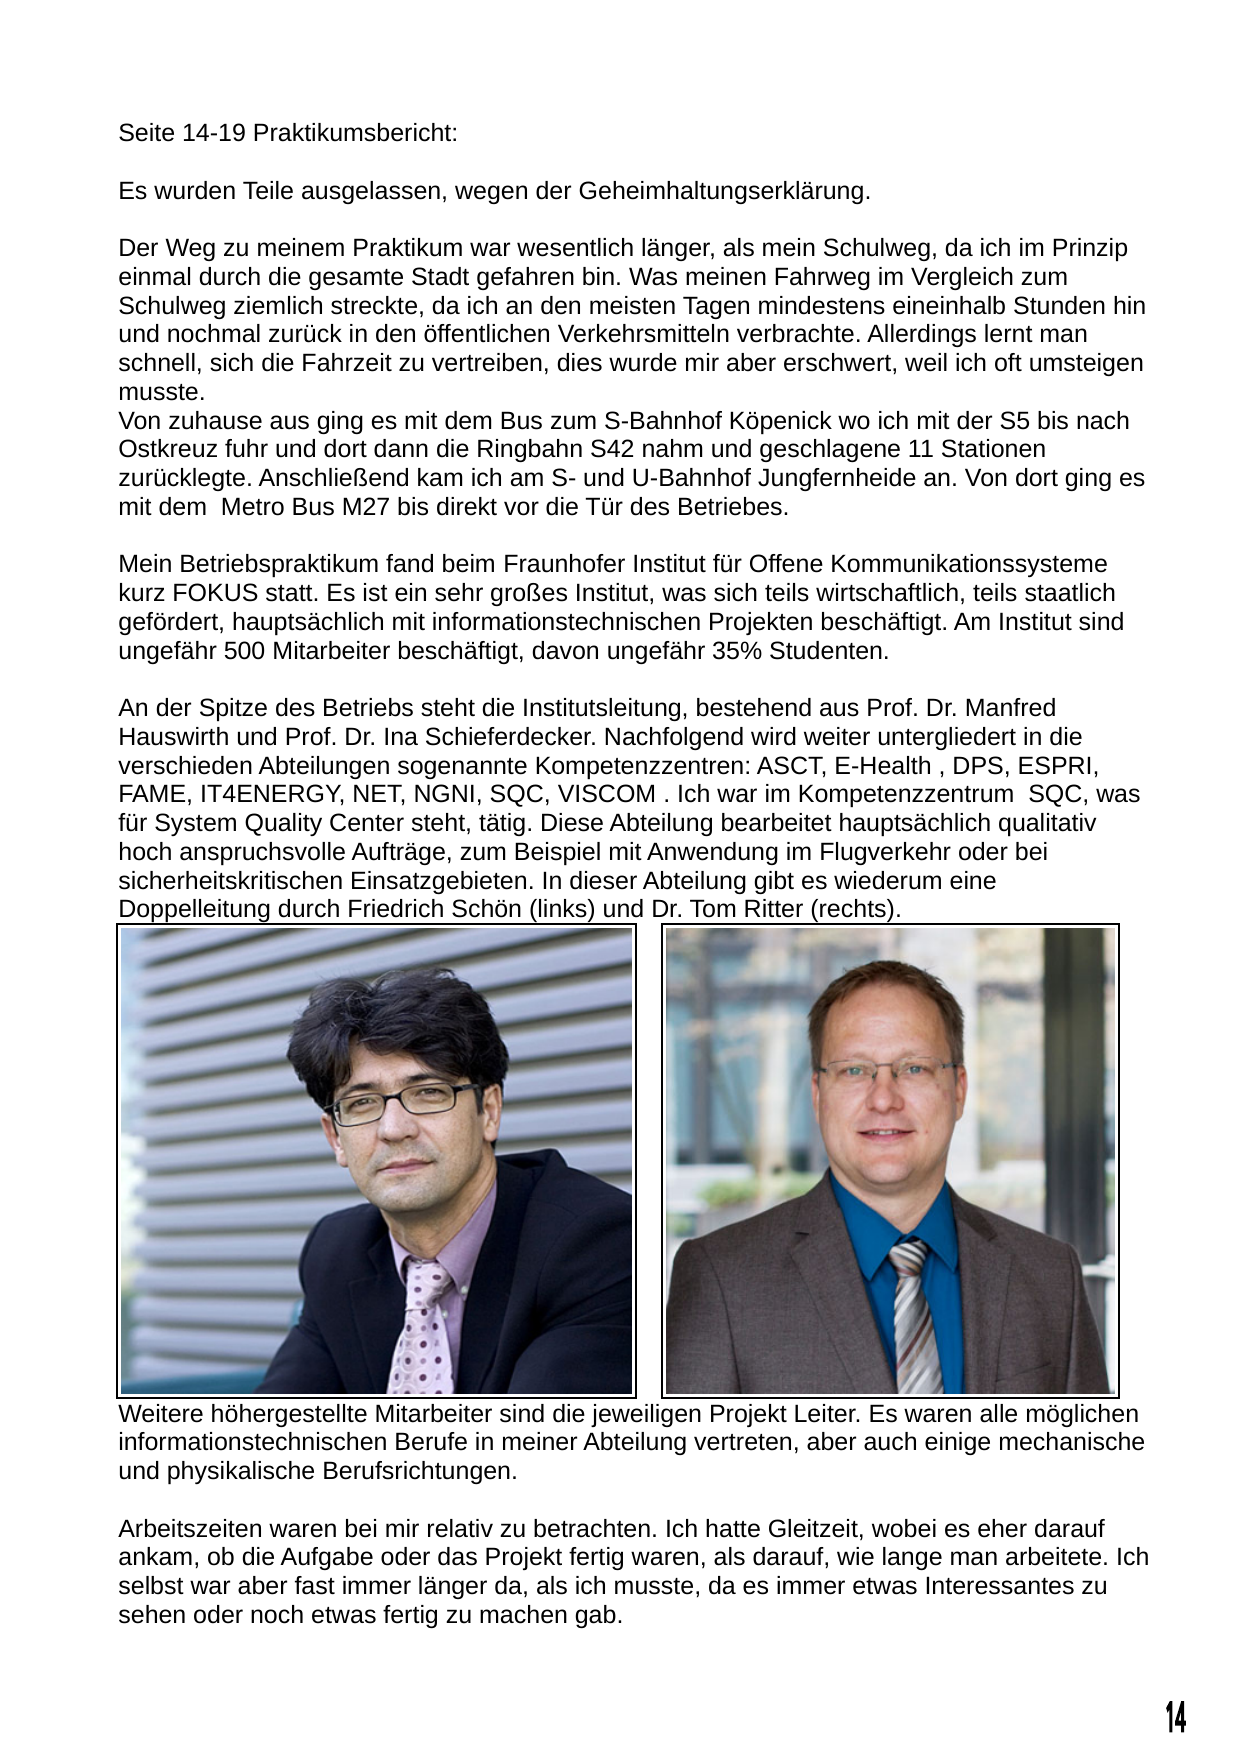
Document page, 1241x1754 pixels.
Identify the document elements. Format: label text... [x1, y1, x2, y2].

text Es wurden Teile ausgelassen, wegen der Geheimhaltungserklärung. [118, 176, 1152, 204]
text Der Weg zu meinem Praktikum war wesentlich länger, als mein Schulweg, da ich im Prinzip einmal durch die gesamte Stadt gefahren bin. Was meinen Fahrweg im Vergleich zum Schulweg ziemlich streckte, da ich an den meisten Tagen mindestens eineinhalb Stunden hin und nochmal zurück in den öffentlichen Verkehrsmitteln verbrachte. Allerdings lernt man schnell, sich die Fahrzeit zu vertreiben, dies wurde mir aber erschwert, weil ich oft umsteigen musste. [118, 233, 1152, 406]
picture [666, 928, 1115, 1394]
text An der Spitze des Betriebs steht die Institutsleitung, bestehend aus Prof. Dr. Manfred Hauswirth und Prof. Dr. Ina Schieferdecker. Nachfolgend wird weiter untergliedert in die verschieden Abteilungen sogenannte Kompetenzzentren: ASCT, E-Health , DPS, ESPRI, FAME, IT4ENERGY, NET, NGNI, SQC, VISCOM . Ich war im Kompetenzzentrum SQC, was für System Quality Center steht, tätig. Diese Abteilung bearbeitet hauptsächlich qualitativ hoch anspruchsvolle Aufträge, zum Beispiel mit Anwendung im Flugverkehr oder bei sicherheitskritischen Einsatzgebieten. In dieser Abteilung gibt es wiederum eine Doppelleitung durch Friedrich Schön (links) und Dr. Tom Ritter (rechts). [118, 693, 1152, 923]
picture [121, 928, 632, 1394]
text Mein Betriebspraktikum fand beim Fraunhofer Institut für Offene Kommunikationssysteme kurz FOKUS statt. Es ist ein sehr großes Institut, was sich teils wirtschaftlich, teils staatlich gefördert, hauptsächlich mit informationstechnischen Projekten beschäftigt. Am Institut sind ungefähr 500 Mitarbeiter beschäftigt, davon ungefähr 35% Studenten. [118, 549, 1152, 664]
text Arbeitszeiten waren bei mir relativ zu betrachten. Ich hatte Gleitzeit, wobei es eher darauf ankam, ob die Aufgabe oder das Projekt fertig waren, als darauf, wie lange man arbeitete. Ich selbst war aber fast immer länger da, als ich musste, da es immer etwas Interessantes zu sehen oder noch etwas fertig zu machen gab. [118, 1514, 1152, 1629]
text Von zuhause aus ging es mit dem Bus zum S-Bahnhof Köpenick wo ich mit der S5 bis nach Ostkreuz fuhr und dort dann die Ringbahn S42 nahm und geschlagene 11 Stationen zurücklegte. Anschließend kam ich am S- und U-Bahnhof Jungfernheide an. Von dort ging es mit dem Metro Bus M27 bis direkt vor die Tür des Betriebes. [118, 406, 1152, 521]
text Seite 14-19 Praktikumsbericht: [118, 118, 1152, 147]
text Weitere höhergestellte Mitarbeiter sind die jeweiligen Projekt Leiter. Es waren alle möglichen informationstechnischen Berufe in meiner Abteilung vertreten, aber auch einige mechanische und physikalische Berufsrichtungen. [118, 923, 1152, 1485]
